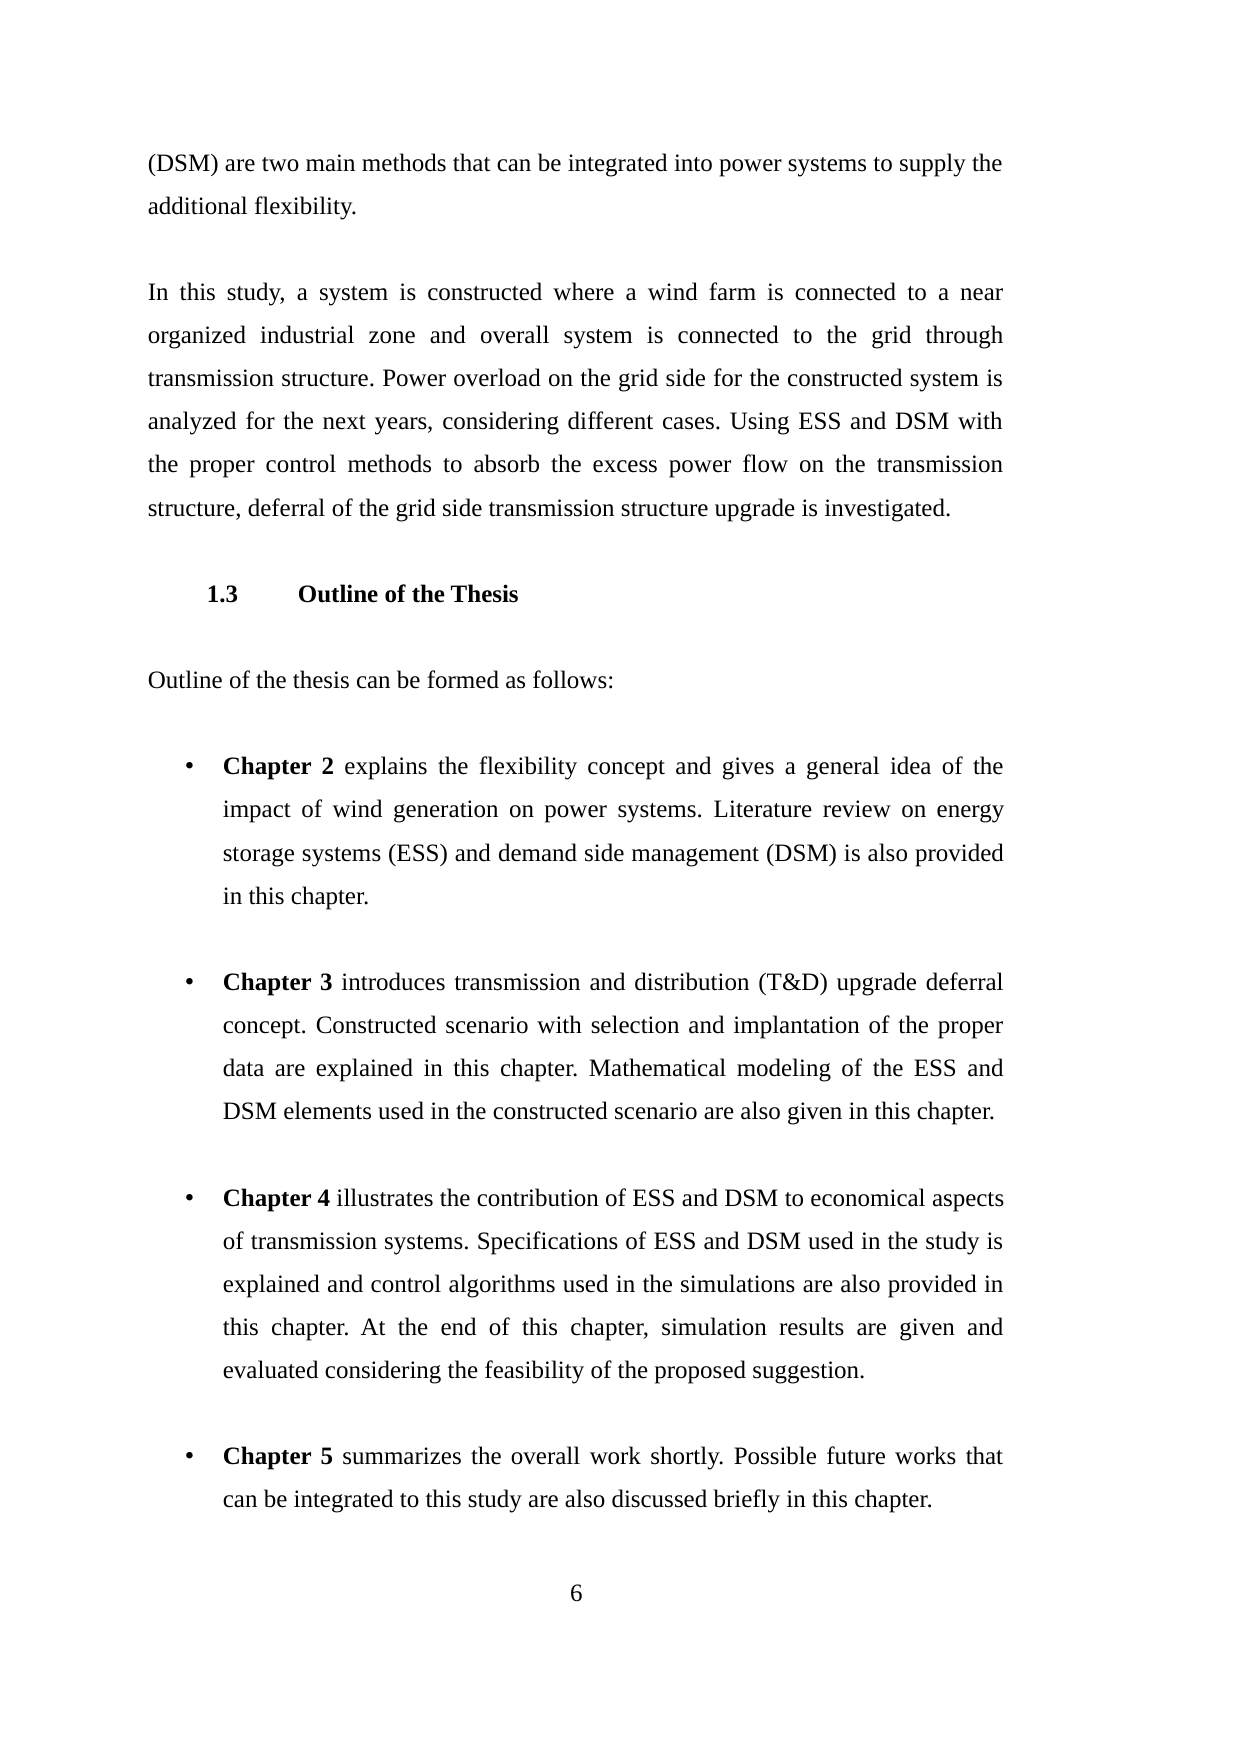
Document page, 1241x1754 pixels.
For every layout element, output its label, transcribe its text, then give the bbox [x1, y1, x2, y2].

list Chapter 3 introduces transmission and distribution (T&D) upgrade deferral concept. Constructed scenario with selection and implantation of the proper data are explained in this chapter. Mathematical modeling of the ESS and DSM elements used in the constructed scenario are also given in this chapter. [185, 967, 1004, 1125]
list Outline of the Thesis [148, 579, 1004, 608]
list Chapter 5 summarizes the overall work shortly. Possible future works that can be integrated to this study are also discussed briefly in this chapter. [185, 1441, 1004, 1513]
list Chapter 2 explains the flexibility concept and gives a general idea of the impact of wind generation on power systems. Literature review on energy storage systems (ESS) and demand side management (DSM) is also provided in this chapter. [185, 751, 1004, 909]
text In this study, a system is constructed where a wind farm is connected to a near organized industrial zone and overall system is connected to the grid through transmission structure. Power overload on the grid side for the constructed system is analyzed for the next years, considering different cases. Using ESS and DSM with the proper control methods to absorb the excess power flow on the transmission structure, deferral of the grid side transmission structure upgrade is investigated. [148, 277, 1004, 521]
list Chapter 4 illustrates the contribution of ESS and DSM to economical aspects of transmission systems. Specifications of ESS and DSM used in the study is explained and control algorithms used in the simulations are also provided in this chapter. At the end of this chapter, simulation results are given and evaluated considering the feasibility of the proposed suggestion. [185, 1183, 1004, 1384]
text (DSM) are two main methods that can be integrated into power systems to supply the additional flexibility. [148, 148, 1004, 219]
text Outline of the thesis can be formed as follows: [148, 665, 1004, 694]
